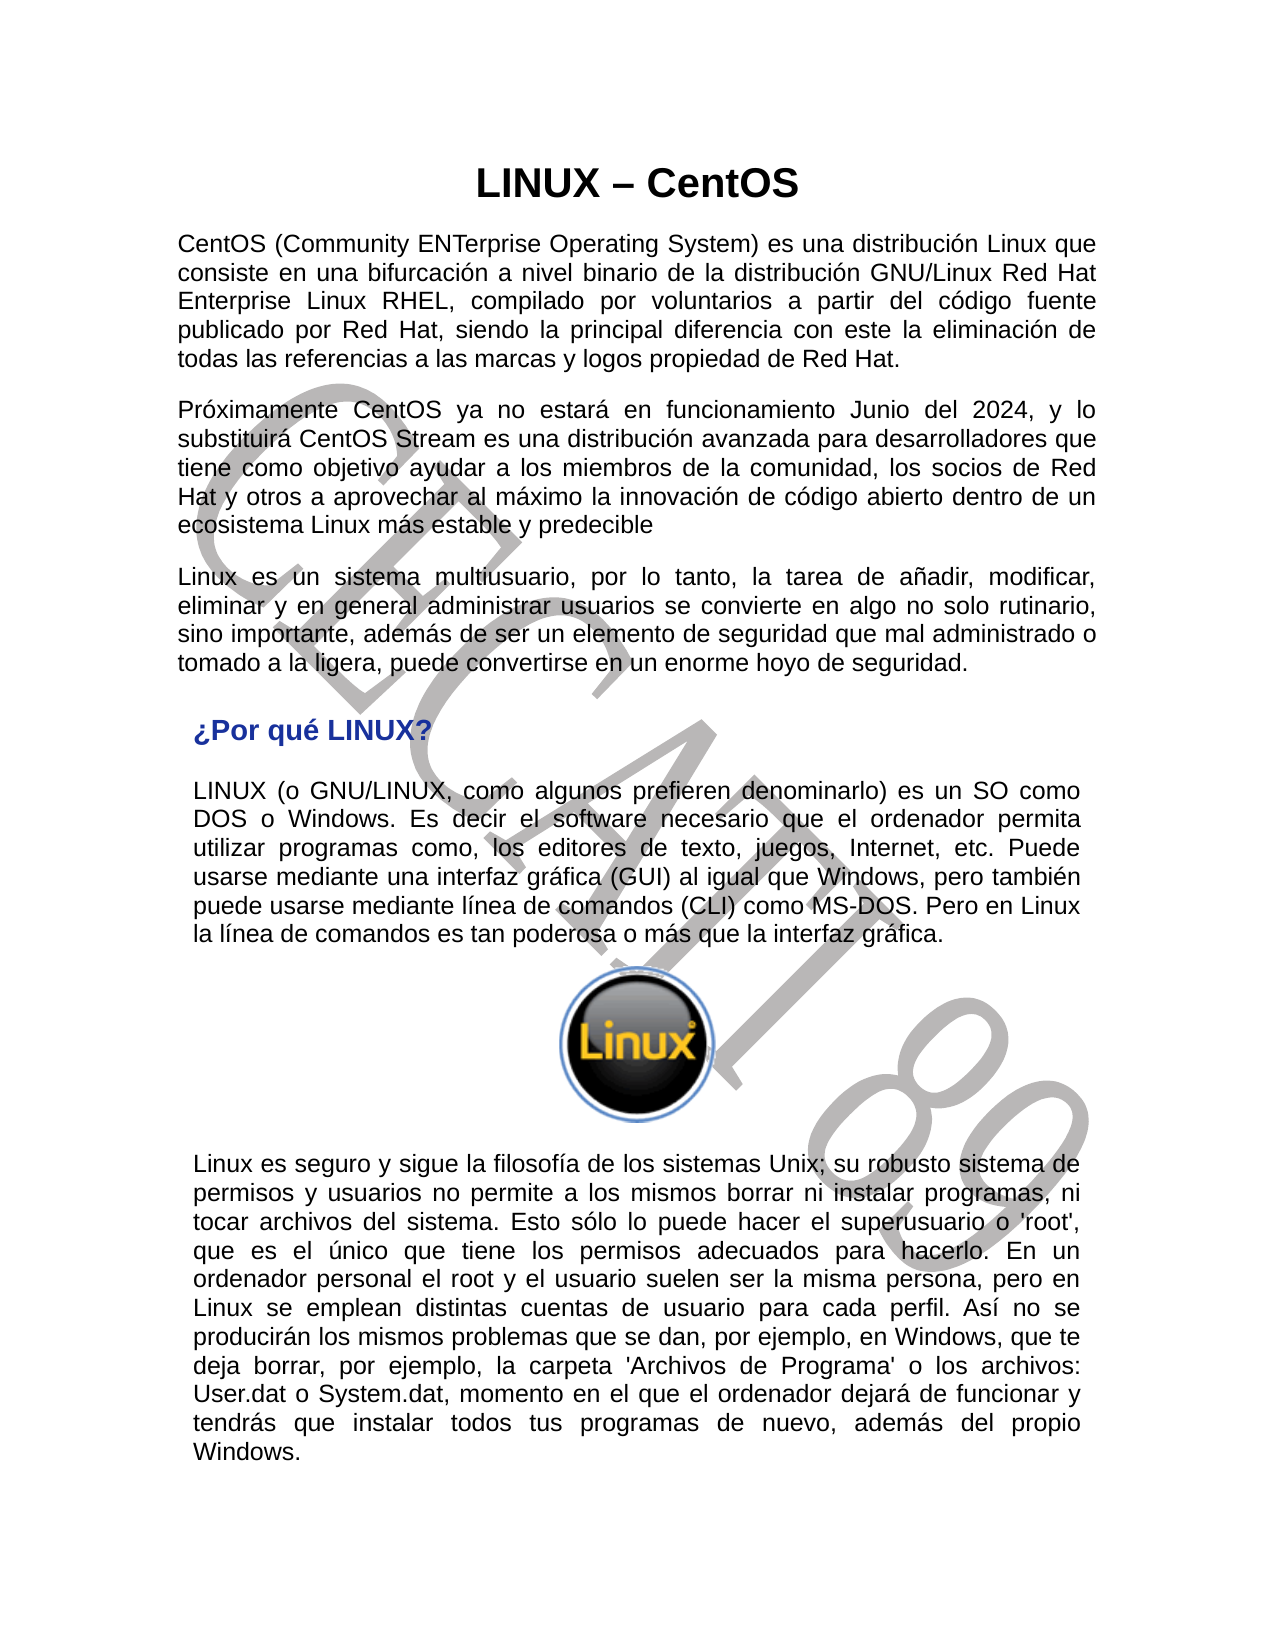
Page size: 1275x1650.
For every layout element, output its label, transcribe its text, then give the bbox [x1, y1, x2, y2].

text LINUX (o GNU/LINUX, como algunos prefieren denominarlo) es un SO como DOS o Windows. Es decir el software necesario que el ordenador permita utilizar programas como, los editores de texto, juegos, Internet, etc. Puede usarse mediante una interfaz gráfica (GUI) al igual que Windows, pero también puede usarse mediante línea de comandos (CLI) como MS-DOS. Pero en Linux la línea de comandos es tan poderosa o más que la interfaz gráfica. [757, 776, 1082, 948]
text Linux es seguro y sigue la filosofía de los sistemas Unix; su robusto sistema de permisos y usuarios no permite a los mismos borrar ni instalar programas, ni tocar archivos del sistema. Esto sólo lo puede hacer el superusuario o 'root', que es el único que tiene los permisos adecuados para hacerlo. En un ordenador personal el root y el usuario suelen ser la misma persona, pero en Linux se emplean distintas cuentas de usuario para cada perfil. Así no se producirán los mismos problemas que se dan, por ejemplo, en Windows, que te deja borrar, por ejemplo, la carpeta 'Archivos de Programa' o los archivos: User.dat o System.dat, momento en el que el ordenador dejará de funcionar y tendrás que instalar todos tus programas de nuevo, además del propio Windows. [193, 1149, 1082, 1466]
text LINUX (o GNU/LINUX, como algunos prefieren denominarlo) es un SO como DOS o Windows. Es decir el software necesario que el ordenador permita utilizar programas como, los editores de texto, juegos, Internet, etc. Puede usarse mediante una interfaz gráfica (GUI) al igual que Windows, pero también puede usarse mediante línea de comandos (CLI) como MS-DOS. Pero en Linux la línea de comandos es tan poderosa o más que la interfaz gráfica. [694, 844, 859, 948]
text Linux es un sistema multiusuario, por lo tanto, la tarea de añadir, modificar, eliminar y en general administrar usuarios se convierte en algo no solo rutinario, sino importante, además de ser un elemento de seguridad que mal administrado o tomado a la ligera, puede convertirse en un enorme hoyo de seguridad. [315, 562, 1098, 677]
text LINUX – CentOS [177, 158, 1098, 206]
text CentOS (Community ENTerprise Operating System) es una distribución Linux que consiste en una bifurcación a nivel binario de la distribución GNU/Linux Red Hat Enterprise Linux RHEL, compilado por voluntarios a partir del código fuente publicado por Red Hat, siendo la principal diferencia con este la eliminación de todas las referencias a las marcas y logos propiedad de Red Hat. [177, 229, 1098, 372]
text CentOS 7.0 usa Firewall-cmd, entonces puede personalizarse para acceso externo al puerto [389, 467, 519, 539]
text http://127.0.0.1, o bien localhost y veremos la pagina local de Apache, que indica que esta en funcionamiento el servidor: [878, 1149, 1081, 1272]
text Linux es un sistema multiusuario, por lo tanto, la tarea de añadir, modificar, eliminar y en general administrar usuarios se convierte en algo no solo rutinario, sino importante, además de ser un elemento de seguridad que mal administrado o tomado a la ligera, puede convertirse en un enorme hoyo de seguridad. [177, 562, 365, 677]
text 80 (http) y 443 (https). [205, 562, 233, 585]
text Ahora desde su navegador en la barra de dirección escriba: [483, 776, 632, 875]
text 80 (http) y 443 (https). [226, 563, 304, 608]
text 80 (http) y 443 (https). [272, 562, 451, 677]
text http://127.0.0.1, o bien localhost y veremos la pagina local de Apache, que indica que esta en funcionamiento el servidor: [807, 1149, 924, 1199]
text Próximamente CentOS ya no estará en funcionamiento Junio del 2024, y lo substituirá CentOS Stream es una distribución avanzada para desarrolladores que tiene como objetivo ayudar a los miembros de la comunidad, los socios de Red Hat y otros a aprovechar al máximo la innovación de código abierto dentro de un ecosistema Linux más estable y predecible [214, 395, 1098, 539]
text ¿Por qué LINUX? [193, 713, 414, 746]
text LINUX (o GNU/LINUX, como algunos prefieren denominarlo) es un SO como DOS o Windows. Es decir el software necesario que el ordenador permita utilizar programas como, los editores de texto, juegos, Internet, etc. Puede usarse mediante una interfaz gráfica (GUI) al igual que Windows, pero también puede usarse mediante línea de comandos (CLI) como MS-DOS. Pero en Linux la línea de comandos es tan poderosa o más que la interfaz gráfica. [193, 776, 616, 948]
picture [559, 966, 716, 1123]
text Ahora desde su navegador en la barra de dirección escriba: [555, 776, 693, 948]
text 80 (http) y 443 (https). [479, 562, 503, 583]
text Ahora desde su navegador en la barra de dirección escriba: [819, 879, 904, 948]
text LINUX (o GNU/LINUX, como algunos prefieren denominarlo) es un SO como DOS o Windows. Es decir el software necesario que el ordenador permita utilizar programas como, los editores de texto, juegos, Internet, etc. Puede usarse mediante una interfaz gráfica (GUI) al igual que Windows, pero también puede usarse mediante línea de comandos (CLI) como MS-DOS. Pero en Linux la línea de comandos es tan poderosa o más que la interfaz gráfica. [599, 776, 782, 948]
text ¿Por qué LINUX? [428, 713, 1082, 746]
text Ahora desde su navegador en la barra de dirección escriba: [660, 776, 851, 948]
text Ahora desde su navegador en la barra de dirección escriba: [435, 777, 518, 820]
text 80 (http) y 443 (https). [435, 597, 631, 677]
text CentOS 7.0 usa Firewall-cmd, entonces puede personalizarse para acceso externo al puerto [196, 395, 420, 539]
text Linux es un sistema multiusuario, por lo tanto, la tarea de añadir, modificar, eliminar y en general administrar usuarios se convierte en algo no solo rutinario, sino importante, además de ser un elemento de seguridad que mal administrado o tomado a la ligera, puede convertirse en un enorme hoyo de seguridad. [468, 616, 610, 677]
text Próximamente CentOS ya no estará en funcionamiento Junio del 2024, y lo substituirá CentOS Stream es una distribución avanzada para desarrolladores que tiene como objetivo ayudar a los miembros de la comunidad, los socios de Red Hat y otros a aprovechar al máximo la innovación de código abierto dentro de un ecosistema Linux más estable y predecible [177, 395, 296, 539]
